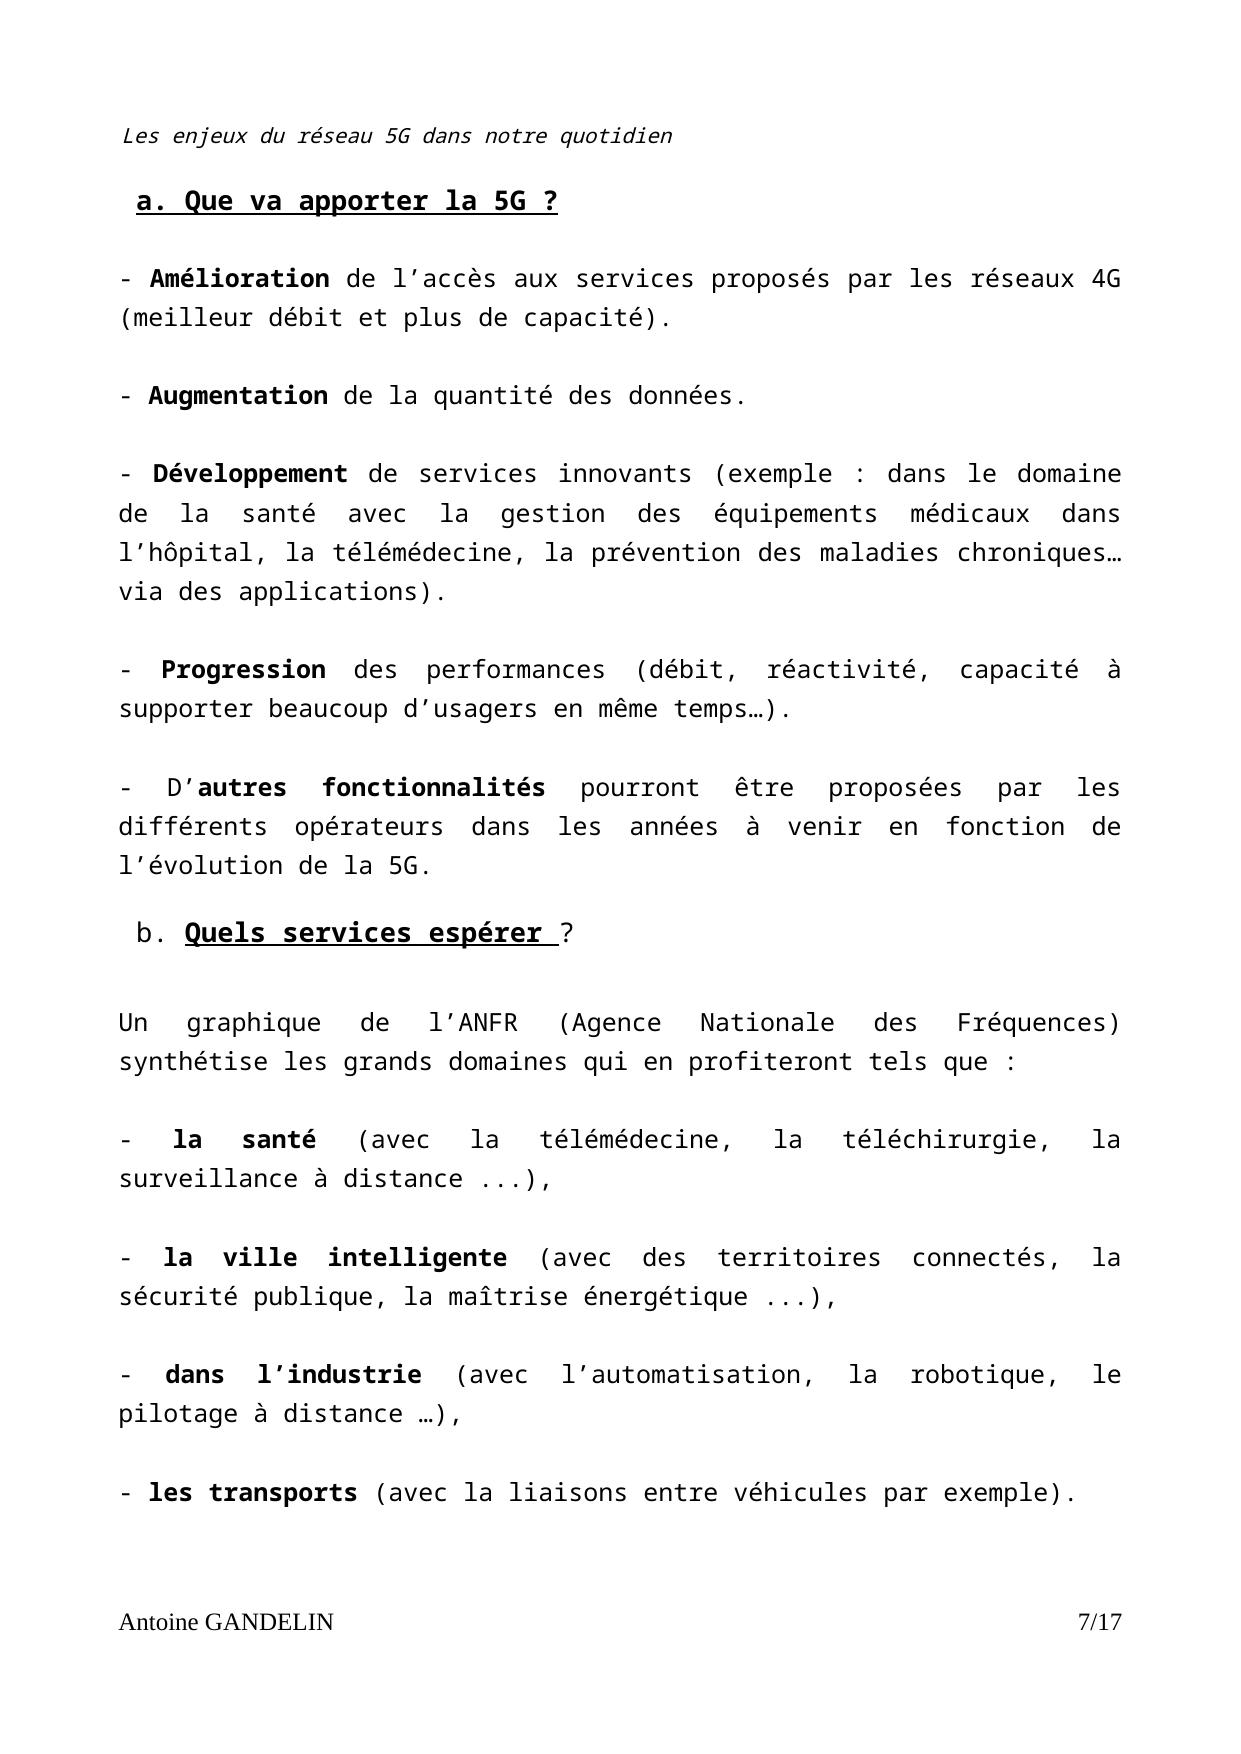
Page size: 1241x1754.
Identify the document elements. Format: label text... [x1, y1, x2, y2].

subtitle a. Que va apporter la 5G ? [118, 182, 1122, 219]
text - Développement de services innovants (exemple : dans le domaine de la santé avec la gestion des équipements médicaux dans l’hôpital, la télémédecine, la prévention des maladies chroniques… via des applications). [118, 431, 1122, 608]
text - dans l’industrie (avec l’automatisation, la robotique, le pilotage à distance …), [118, 1332, 1122, 1430]
text Un graphique de l’ANFR (Agence Nationale des Fréquences) synthétise les grands domaines qui en profiteront tels que : [118, 968, 1122, 1078]
text - les transports (avec la liaisons entre véhicules par exemple). [118, 1450, 1122, 1508]
subtitle b. Quels services espérer ? [118, 913, 1122, 950]
text - D’autres fonctionnalités pourront être proposées par les différents opérateurs dans les années à venir en fonction de l’évolution de la 5G. [118, 745, 1122, 882]
text - Augmentation de la quantité des données. [118, 353, 1122, 412]
text - la santé (avec la télémédecine, la téléchirurgie, la surveillance à distance ...), [118, 1097, 1122, 1195]
text - la ville intelligente (avec des territoires connectés, la sécurité publique, la maîtrise énergétique ...), [118, 1215, 1122, 1313]
text - Amélioration de l’accès aux services proposés par les réseaux 4G (meilleur débit et plus de capacité). [118, 236, 1122, 333]
text - Progression des performances (débit, réactivité, capacité à supporter beaucoup d’usagers en même temps…). [118, 627, 1122, 725]
